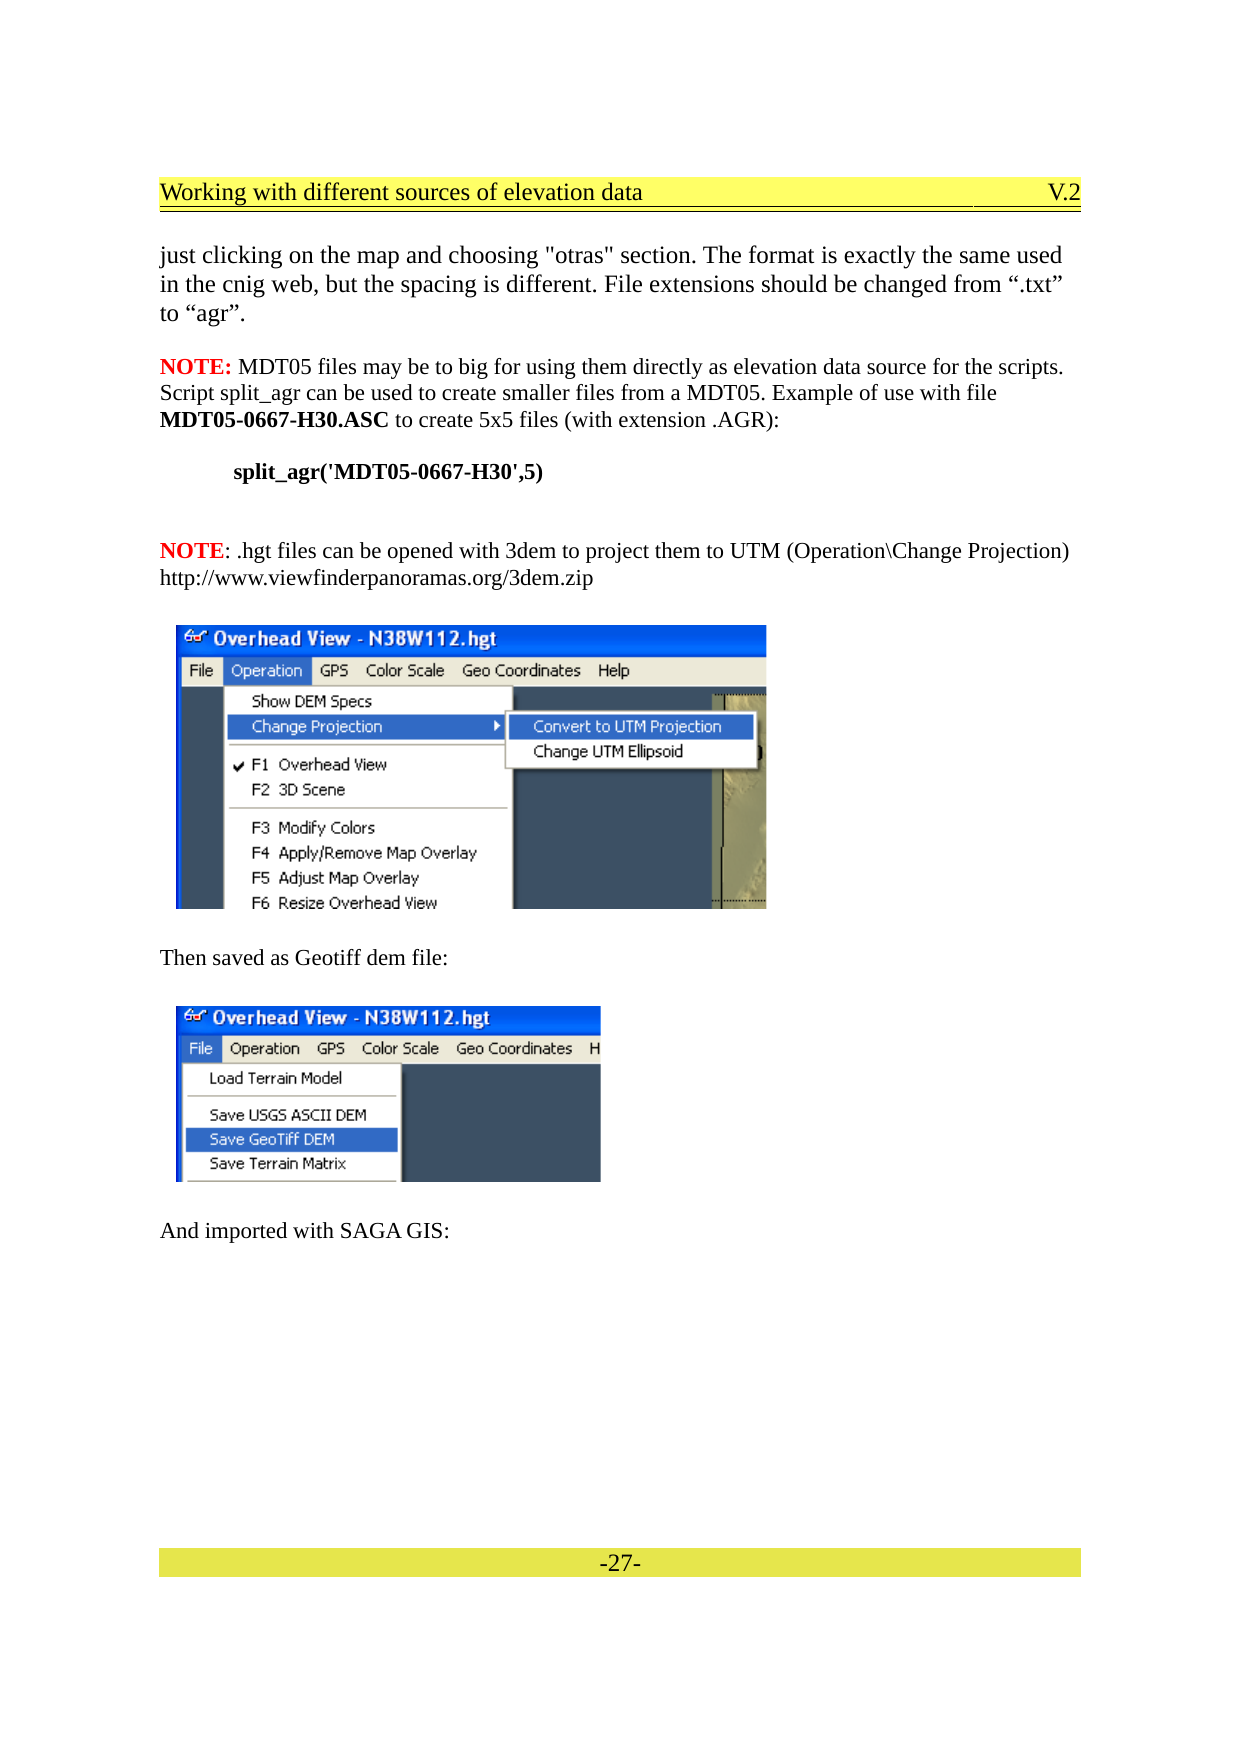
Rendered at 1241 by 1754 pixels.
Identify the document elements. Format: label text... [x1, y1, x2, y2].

text NOTE: .hgt files can be opened with 3dem to project them to UTM (Operation\Change Projection) [159, 537, 1081, 564]
text just clicking on the map and choosing "otras" section. The format is exactly the same used in the cnig web, but the spacing is different. File extensions should be changed from “.txt” to “agr”. [159, 240, 1081, 327]
text Then saved as Geotiff dem file: [159, 944, 1081, 971]
text http://www.viewfinderpanoramas.org/3dem.zip [159, 564, 1081, 590]
text And imported with SAGA GIS: [159, 1217, 1081, 1244]
picture [176, 625, 767, 909]
text NOTE: MDT05 files may be to big for using them directly as elevation data source for the scripts. Script split_agr can be used to create smaller files from a MDT05. Example of use with file MDT05-0667-H30.ASC to create 5x5 files (with extension .AGR): [159, 353, 1081, 432]
text split_agr('MDT05-0667-H30',5) [159, 458, 1081, 485]
picture [176, 1006, 601, 1182]
